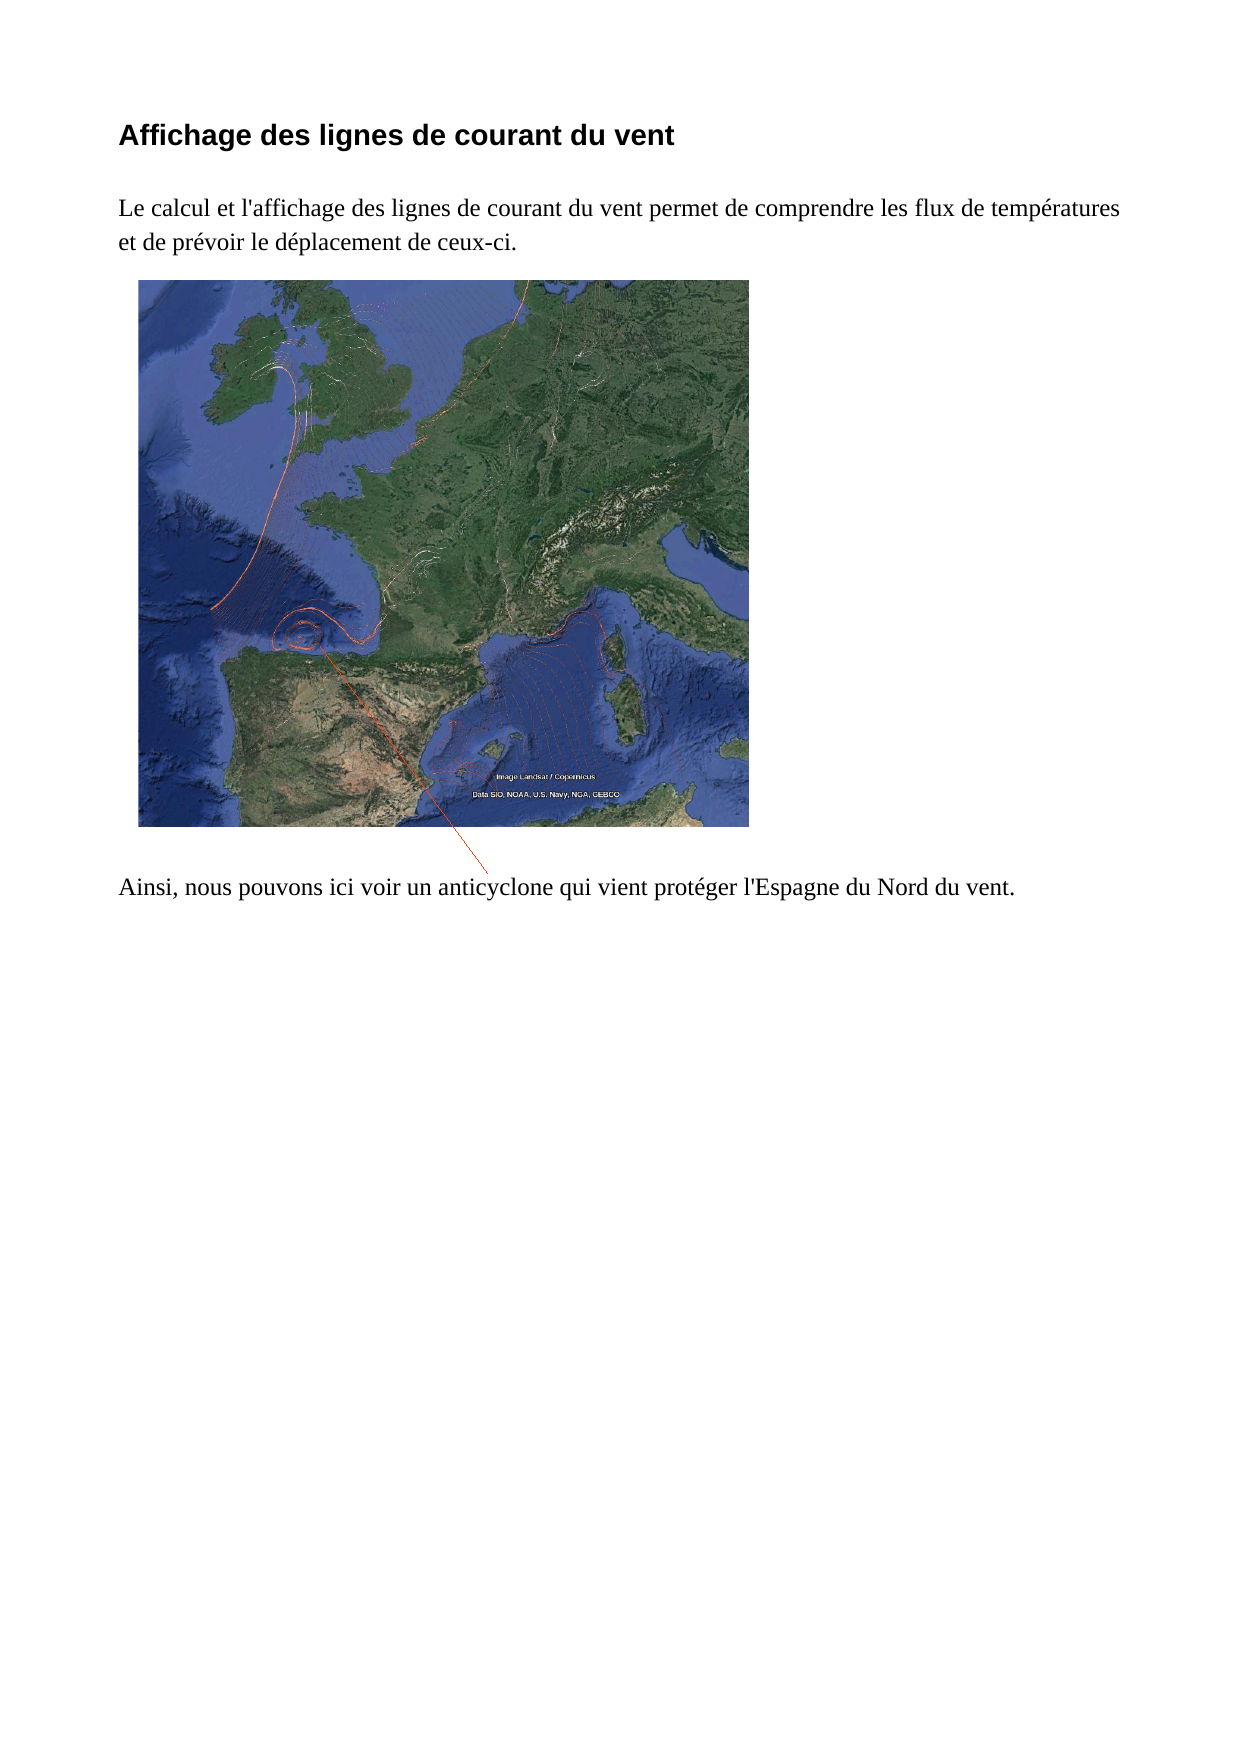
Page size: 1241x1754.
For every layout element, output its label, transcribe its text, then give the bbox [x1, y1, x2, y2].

text Le calcul et l'affichage des lignes de courant du vent permet de comprendre les flux de températures et de prévoir le déplacement de ceux-ci. [118, 193, 1122, 256]
text Ainsi, nous pouvons ici voir un anticyclone qui vient protéger l'Espagne du Nord du vent. [118, 872, 1122, 901]
subtitle Affichage des lignes de courant du vent [118, 118, 1122, 152]
picture [138, 280, 747, 827]
